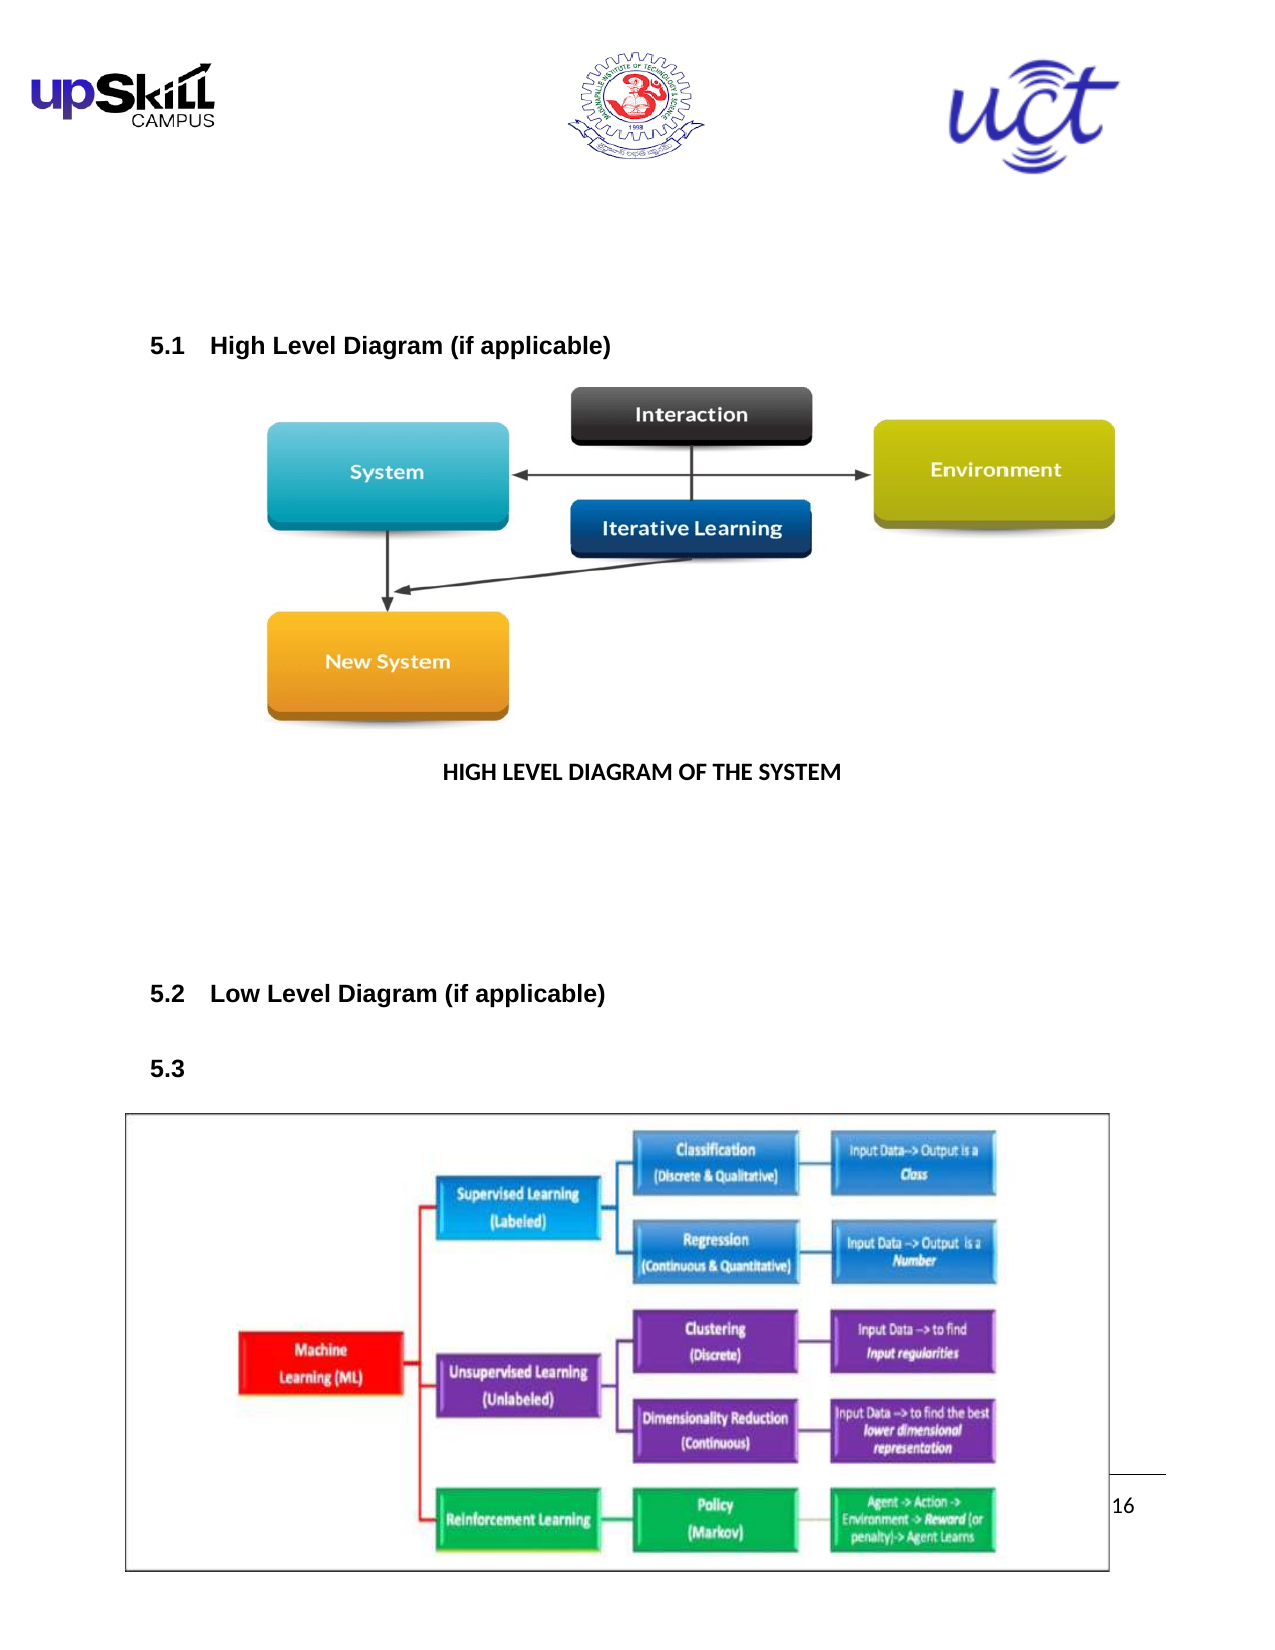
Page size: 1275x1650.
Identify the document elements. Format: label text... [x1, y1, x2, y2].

subtitle High Level Diagram (if applicable) [150, 335, 1134, 360]
text HIGH LEVEL DIAGRAM OF THE SYSTEM [150, 756, 1134, 786]
subtitle Low Level Diagram (if applicable) [150, 982, 1134, 1007]
